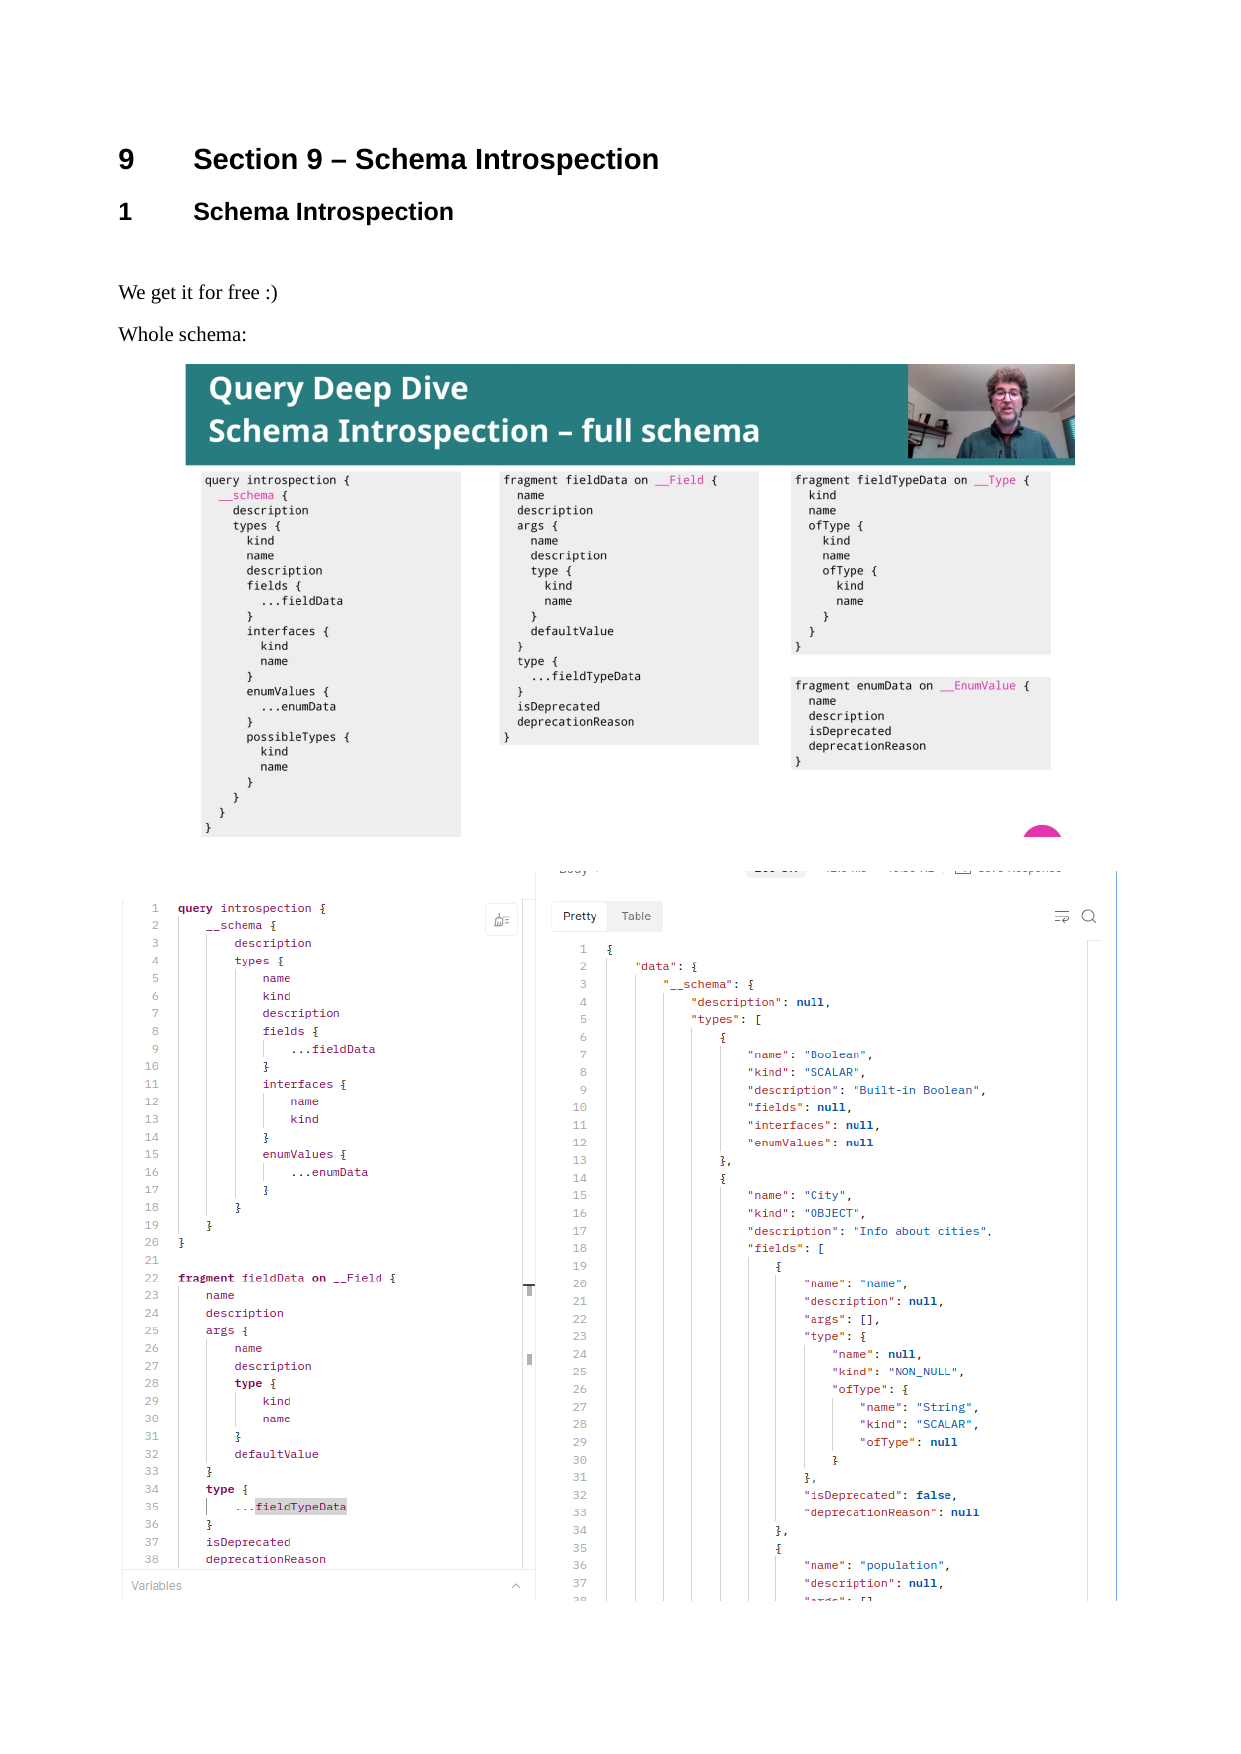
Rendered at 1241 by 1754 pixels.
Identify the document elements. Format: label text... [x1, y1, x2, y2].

picture [115, 871, 1120, 1601]
picture [185, 364, 1075, 837]
subtitle Schema Introspection [118, 197, 1122, 225]
subtitle Section 9 – Schema Introspection [118, 142, 1122, 176]
text We get it for free :) [118, 280, 1122, 304]
text Whole schema: [118, 322, 1122, 346]
